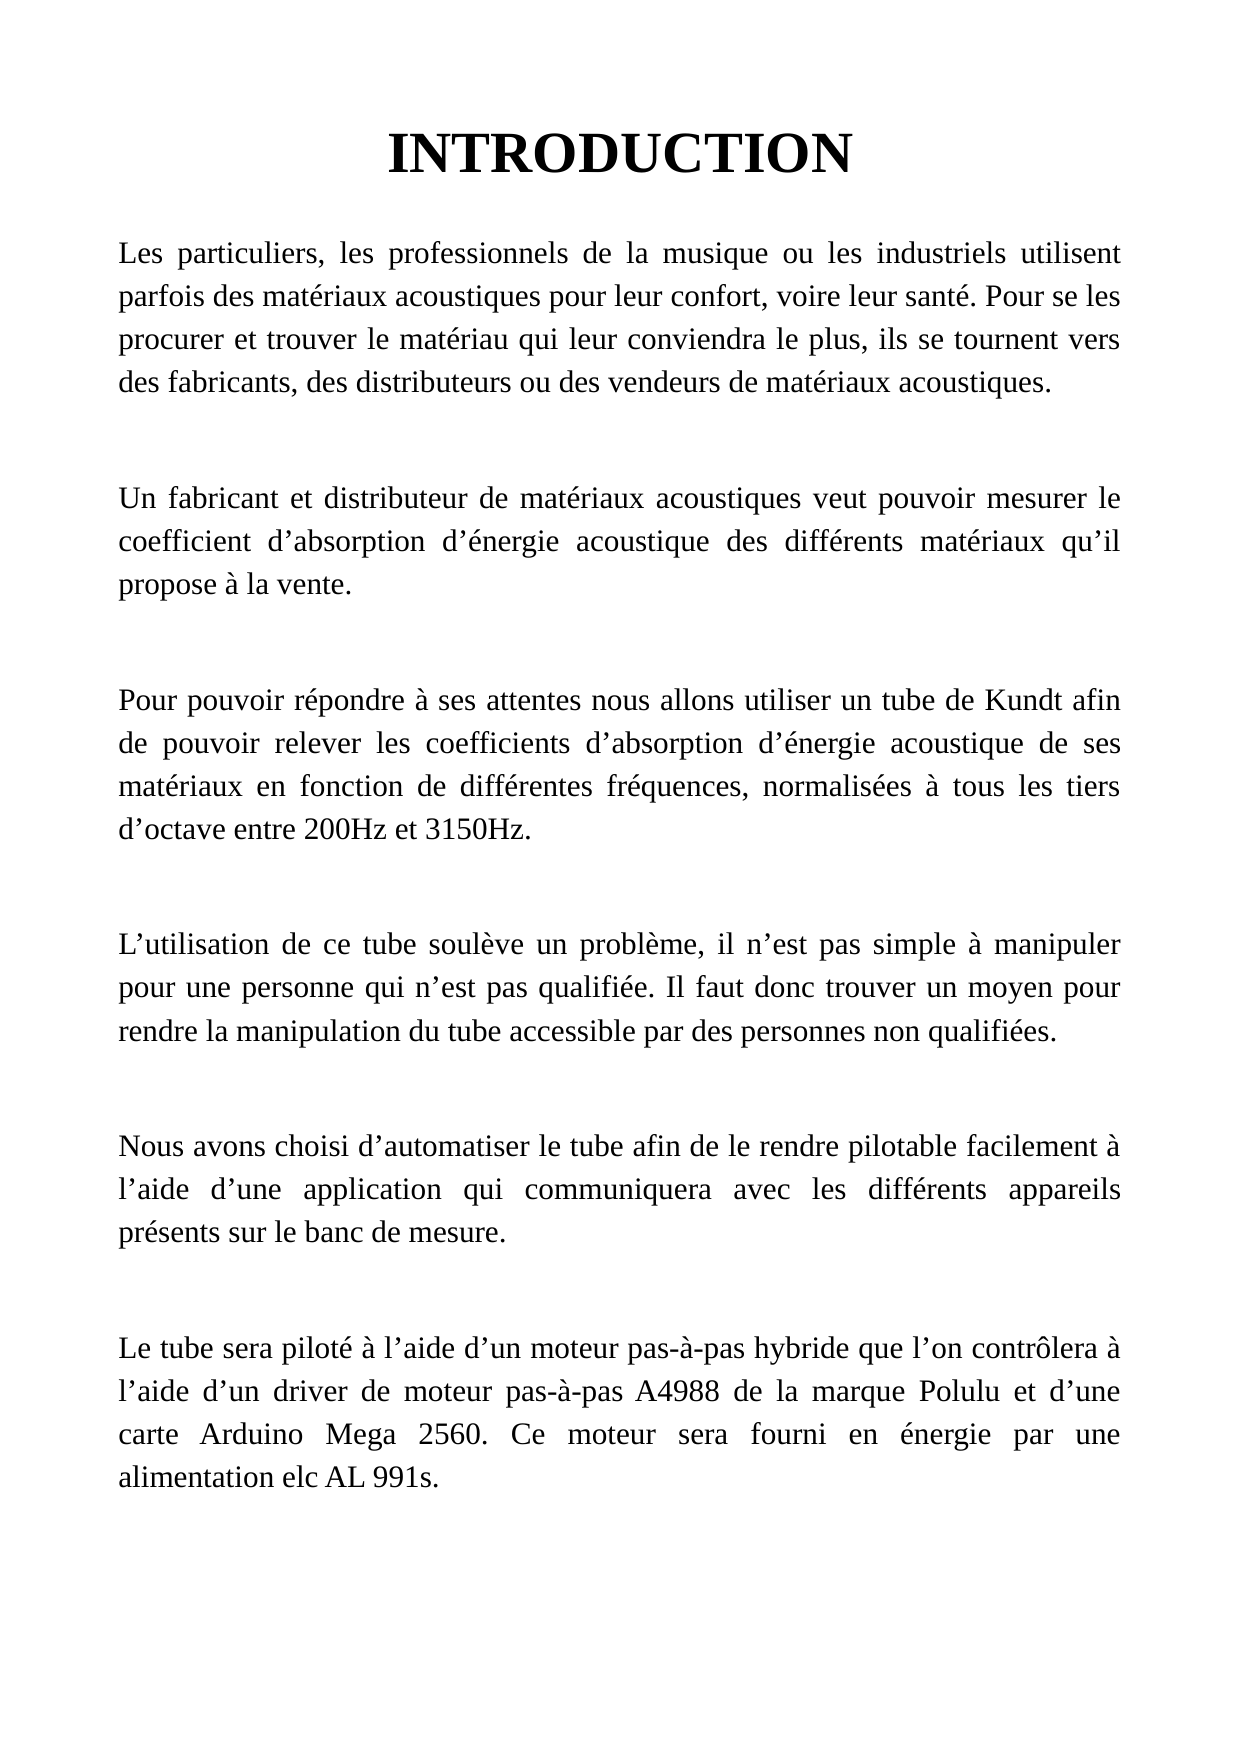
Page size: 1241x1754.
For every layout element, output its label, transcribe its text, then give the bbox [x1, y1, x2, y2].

text Pour pouvoir répondre à ses attentes nous allons utiliser un tube de Kundt afin de pouvoir relever les coefficients d’absorption d’énergie acoustique de ses matériaux en fonction de différentes fréquences, normalisées à tous les tiers d’octave entre 200Hz et 3150Hz. [118, 681, 1122, 846]
text Un fabricant et distributeur de matériaux acoustiques veut pouvoir mesurer le coefficient d’absorption d’énergie acoustique des différents matériaux qu’il propose à la vente. [118, 479, 1122, 601]
text Nous avons choisi d’automatiser le tube afin de le rendre pilotable facilement à l’aide d’une application qui communiquera avec les différents appareils présents sur le banc de mesure. [118, 1127, 1122, 1249]
text Les particuliers, les professionnels de la musique ou les industriels utilisent parfois des matériaux acoustiques pour leur confort, voire leur santé. Pour se les procurer et trouver le matériau qui leur conviendra le plus, ils se tournent vers des fabricants, des distributeurs ou des vendeurs de matériaux acoustiques. [118, 234, 1122, 399]
subtitle INTRODUCTION [118, 118, 1122, 185]
text Le tube sera piloté à l’aide d’un moteur pas-à-pas hybride que l’on contrôlera à l’aide d’un driver de moteur pas-à-pas A4988 de la marque Polulu et d’une carte Arduino Mega 2560. Ce moteur sera fourni en énergie par une alimentation elc AL 991s. [118, 1329, 1122, 1494]
text L’utilisation de ce tube soulève un problème, il n’est pas simple à manipuler pour une personne qui n’est pas qualifiée. Il faut donc trouver un moyen pour rendre la manipulation du tube accessible par des personnes non qualifiées. [118, 926, 1122, 1048]
